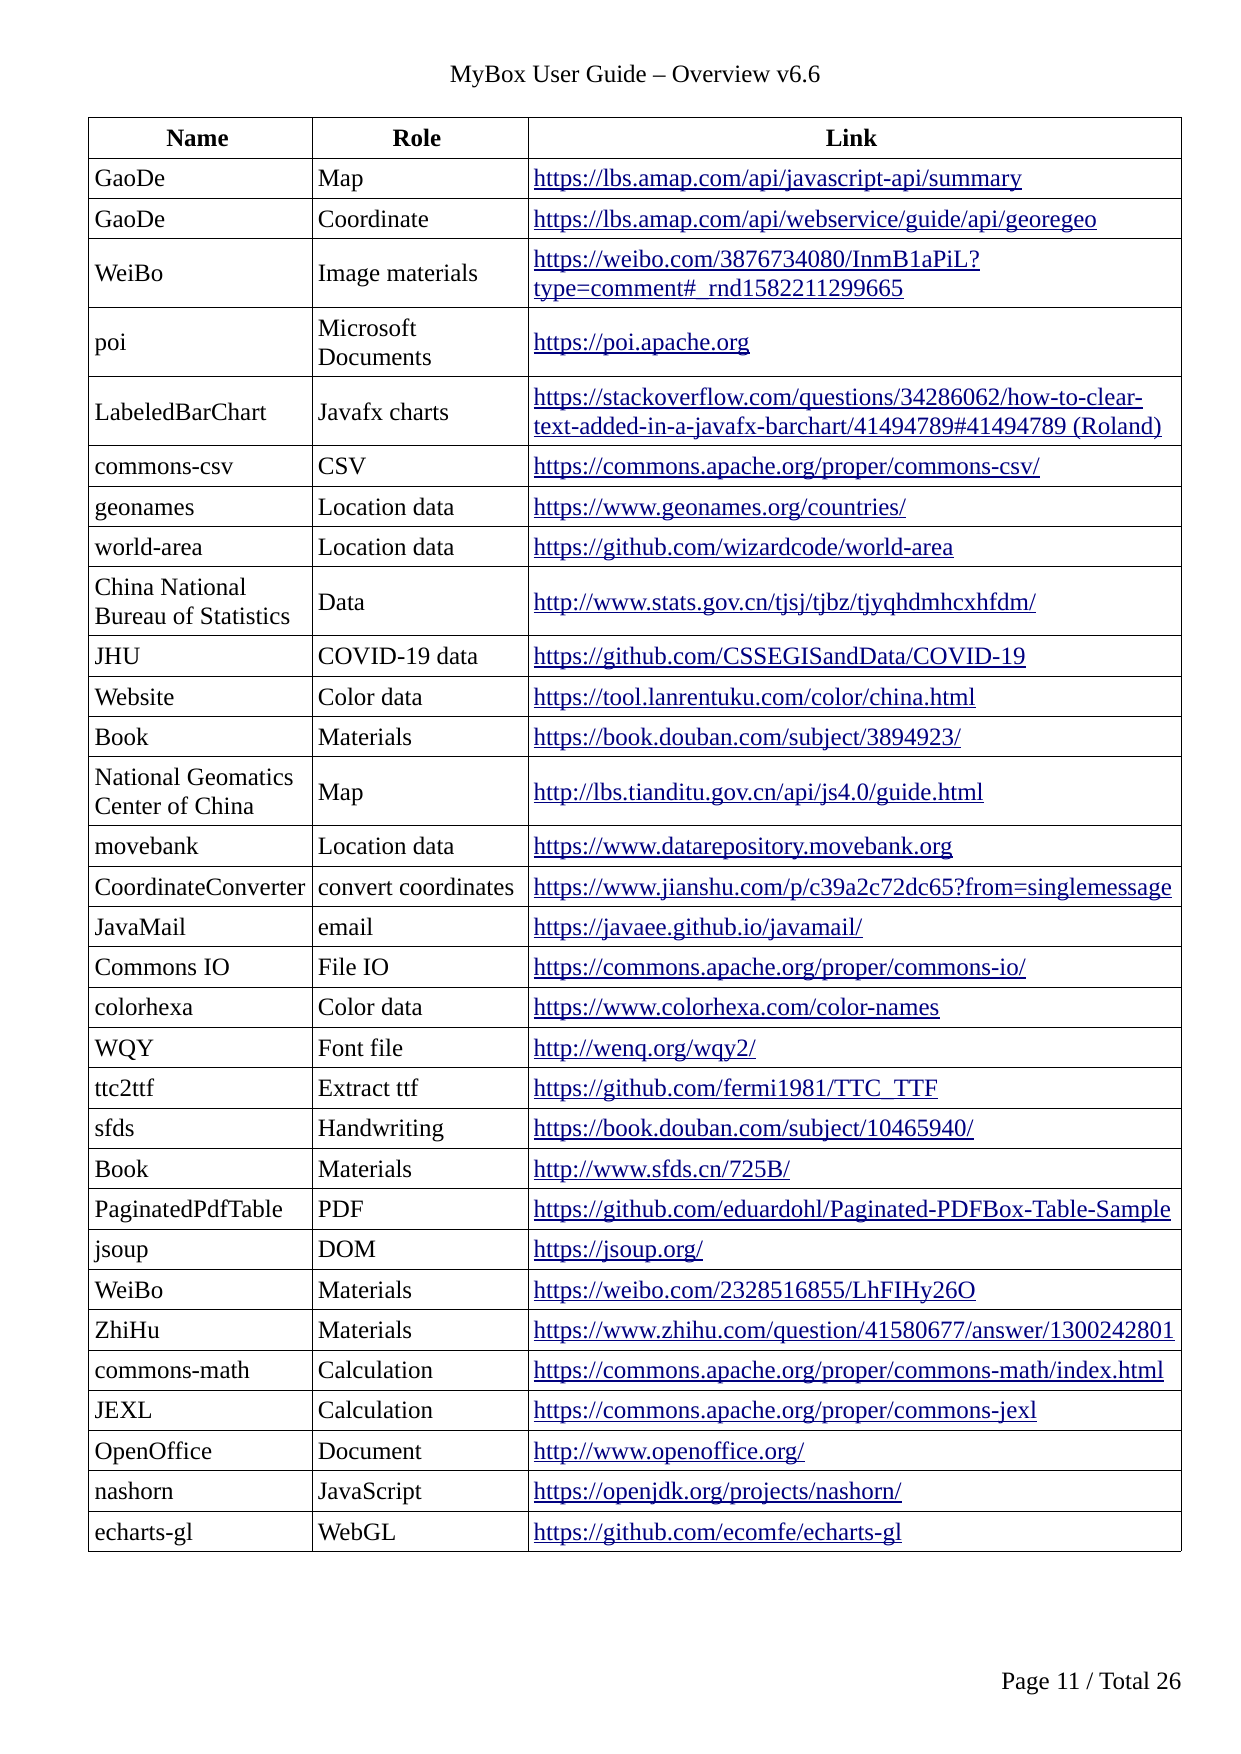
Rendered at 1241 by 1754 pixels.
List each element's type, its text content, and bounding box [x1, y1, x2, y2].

table_cell Map [313, 159, 528, 198]
table_cell geonames [89, 487, 312, 526]
table_cell Materials [313, 1310, 528, 1349]
table_cell File IO [313, 947, 528, 987]
table_cell National Geomatics Center of China [89, 757, 312, 825]
table_cell Commons IO [89, 947, 312, 987]
table_cell https://www.geonames.org/countries/ [529, 487, 1181, 526]
table_cell https://www.datarepository.movebank.org [529, 826, 1181, 866]
table_cell Materials [313, 1270, 528, 1309]
table_cell commons-csv [89, 446, 312, 486]
table_cell https://www.zhihu.com/question/41580677/answer/1300242801 [529, 1310, 1181, 1349]
table_cell JHU [89, 636, 312, 676]
table_cell https://github.com/wizardcode/world-area [529, 527, 1181, 566]
table_cell https://github.com/eduardohl/Paginated-PDFBox-Table-Sample [529, 1189, 1181, 1228]
table_cell GaoDe [89, 159, 312, 198]
table_cell http://www.openoffice.org/ [529, 1431, 1181, 1470]
table_cell PaginatedPdfTable [89, 1189, 312, 1228]
table_cell JavaMail [89, 907, 312, 946]
table_cell Book [89, 1149, 312, 1188]
table_header Link [529, 118, 1181, 158]
table_cell world-area [89, 527, 312, 566]
table_cell WeiBo [89, 239, 312, 307]
table_cell https://www.colorhexa.com/color-names [529, 988, 1181, 1027]
table_cell PDF [313, 1189, 528, 1228]
table_cell movebank [89, 826, 312, 866]
table_cell https://lbs.amap.com/api/webservice/guide/api/georegeo [529, 199, 1181, 238]
table_cell convert coordinates [313, 867, 528, 906]
table_cell WQY [89, 1028, 312, 1067]
table_cell China National Bureau of Statistics [89, 567, 312, 635]
table_cell https://book.douban.com/subject/3894923/ [529, 717, 1181, 756]
table_cell CSV [313, 446, 528, 486]
table_cell Location data [313, 826, 528, 866]
table_cell https://www.jianshu.com/p/c39a2c72dc65?from=singlemessage [529, 867, 1181, 906]
table_cell Color data [313, 677, 528, 716]
table_cell email [313, 907, 528, 946]
table_cell Font file [313, 1028, 528, 1067]
table_cell https://weibo.com/2328516855/LhFIHy26O [529, 1270, 1181, 1309]
table_header Role [313, 118, 528, 158]
table_cell JEXL [89, 1391, 312, 1430]
table_cell nashorn [89, 1471, 312, 1511]
table_cell Data [313, 567, 528, 635]
table_cell https://stackoverflow.com/questions/34286062/how-to-clear-text-added-in-a-javafx-barchart/41494789#41494789 (Roland) [529, 377, 1181, 445]
table_cell colorhexa [89, 988, 312, 1027]
table_cell Book [89, 717, 312, 756]
table_cell GaoDe [89, 199, 312, 238]
table_cell https://weibo.com/3876734080/InmB1aPiL?type=comment#_rnd1582211299665 [529, 239, 1181, 307]
table_cell COVID-19 data [313, 636, 528, 676]
table_cell https://poi.apache.org [529, 308, 1181, 376]
table_cell Coordinate [313, 199, 528, 238]
table_cell http://www.stats.gov.cn/tjsj/tjbz/tjyqhdmhcxhfdm/ [529, 567, 1181, 635]
table_cell https://openjdk.org/projects/nashorn/ [529, 1471, 1181, 1511]
table_cell ZhiHu [89, 1310, 312, 1349]
table_cell https://commons.apache.org/proper/commons-csv/ [529, 446, 1181, 486]
table_cell JavaScript [313, 1471, 528, 1511]
table_cell Materials [313, 1149, 528, 1188]
table_cell ttc2ttf [89, 1068, 312, 1108]
table_cell jsoup [89, 1230, 312, 1269]
table_cell Materials [313, 717, 528, 756]
table_cell Image materials [313, 239, 528, 307]
table_cell https://commons.apache.org/proper/commons-math/index.html [529, 1351, 1181, 1390]
table_cell Microsoft Documents [313, 308, 528, 376]
table_cell CoordinateConverter [89, 867, 312, 906]
table_cell Color data [313, 988, 528, 1027]
table_cell https://commons.apache.org/proper/commons-jexl [529, 1391, 1181, 1430]
table_cell Website [89, 677, 312, 716]
table_cell Handwriting [313, 1109, 528, 1148]
table_cell LabeledBarChart [89, 377, 312, 445]
table_cell https://book.douban.com/subject/10465940/ [529, 1109, 1181, 1148]
table_cell sfds [89, 1109, 312, 1148]
table_cell OpenOffice [89, 1431, 312, 1470]
table_cell poi [89, 308, 312, 376]
table_cell Calculation [313, 1351, 528, 1390]
table_cell commons-math [89, 1351, 312, 1390]
table_cell https://tool.lanrentuku.com/color/china.html [529, 677, 1181, 716]
table_cell http://lbs.tianditu.gov.cn/api/js4.0/guide.html [529, 757, 1181, 825]
table_cell https://jsoup.org/ [529, 1230, 1181, 1269]
table_cell DOM [313, 1230, 528, 1269]
table_cell http://www.sfds.cn/725B/ [529, 1149, 1181, 1188]
table_cell Document [313, 1431, 528, 1470]
table_cell Calculation [313, 1391, 528, 1430]
table_cell https://javaee.github.io/javamail/ [529, 907, 1181, 946]
table_cell WeiBo [89, 1270, 312, 1309]
table_cell https://github.com/ecomfe/echarts-gl [529, 1512, 1181, 1551]
table_cell Extract ttf [313, 1068, 528, 1108]
table_cell WebGL [313, 1512, 528, 1551]
table_cell Location data [313, 487, 528, 526]
table_cell https://github.com/fermi1981/TTC_TTF [529, 1068, 1181, 1108]
table_cell Location data [313, 527, 528, 566]
table_cell http://wenq.org/wqy2/ [529, 1028, 1181, 1067]
table_cell Javafx charts [313, 377, 528, 445]
table_cell https://commons.apache.org/proper/commons-io/ [529, 947, 1181, 987]
table_header Name [89, 118, 312, 158]
table_cell echarts-gl [89, 1512, 312, 1551]
table_cell Map [313, 757, 528, 825]
table_cell https://github.com/CSSEGISandData/COVID-19 [529, 636, 1181, 676]
table_cell https://lbs.amap.com/api/javascript-api/summary [529, 159, 1181, 198]
